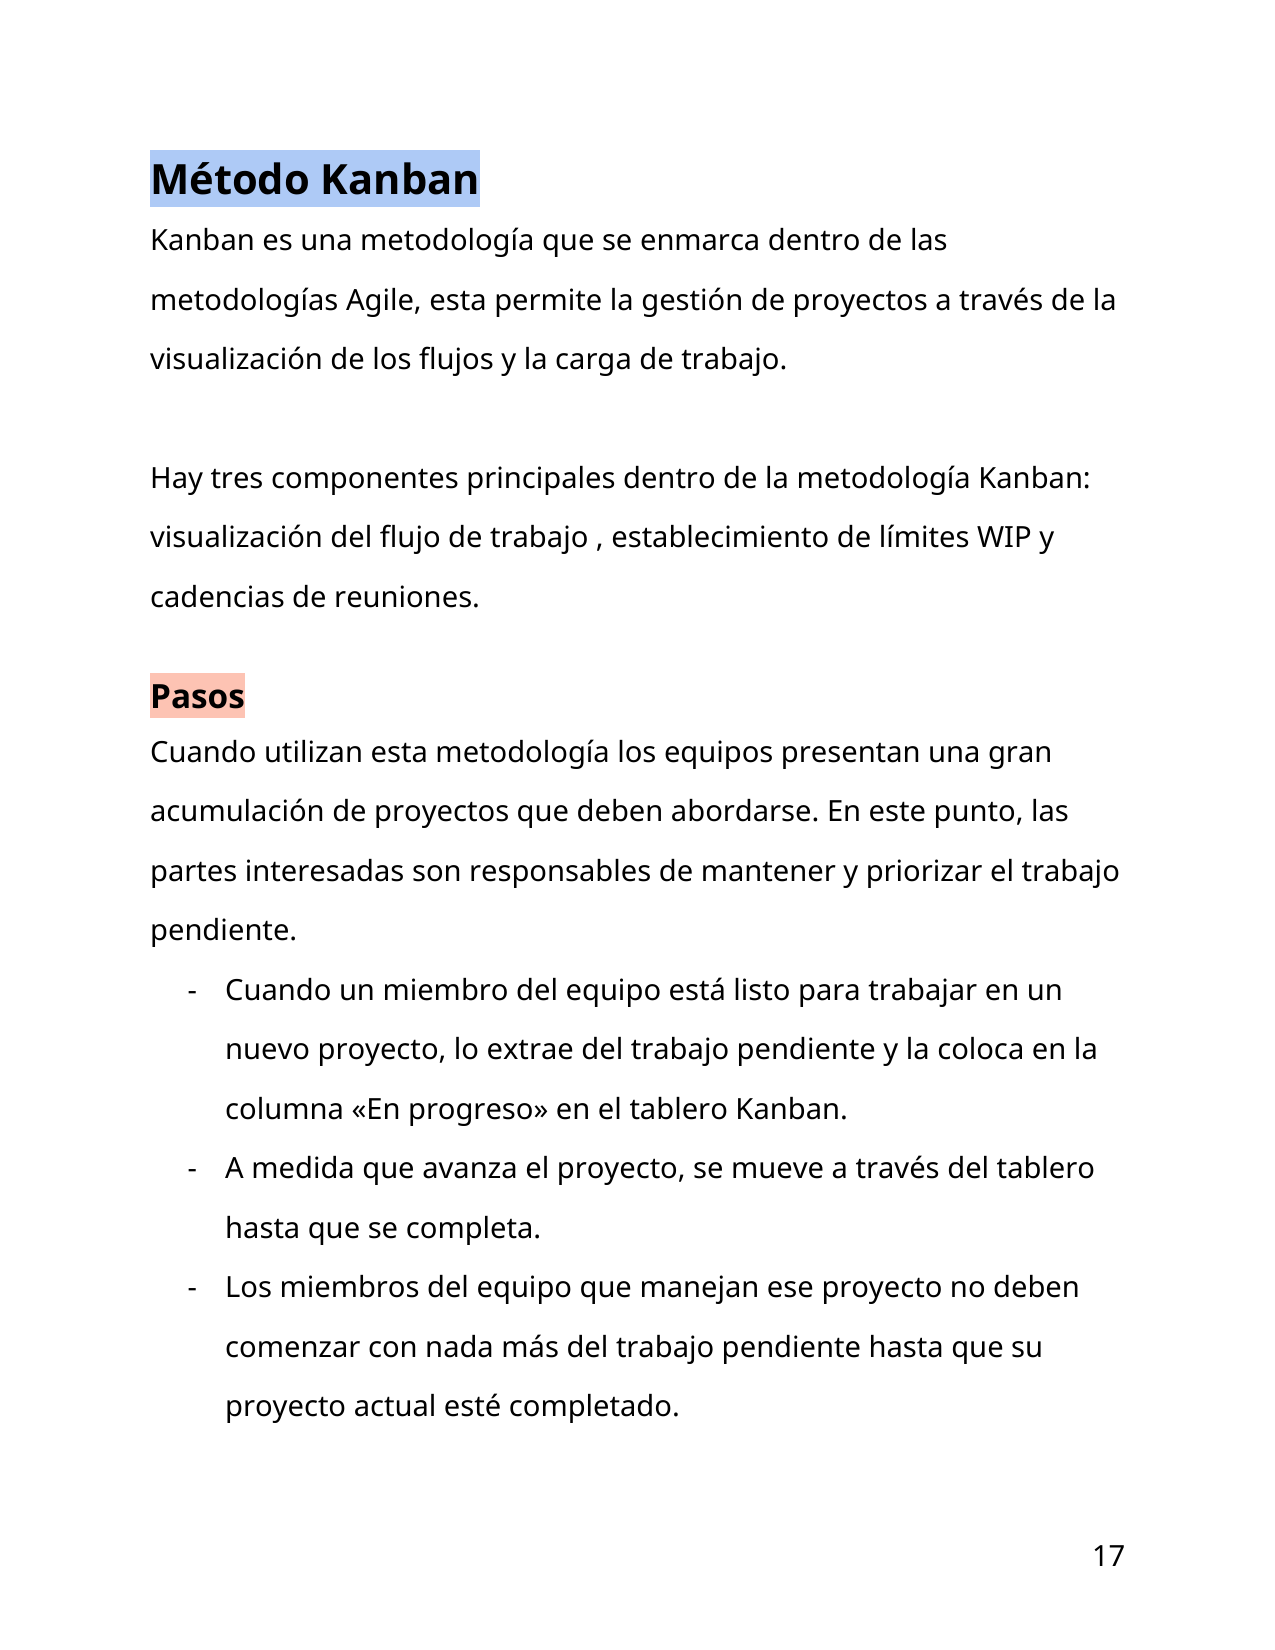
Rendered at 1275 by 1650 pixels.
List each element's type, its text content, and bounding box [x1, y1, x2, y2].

list A medida que avanza el proyecto, se mueve a través del tablero hasta que se completa. [187, 1147, 1125, 1247]
subtitle Pasos [245, 673, 1125, 718]
list Los miembros del equipo que manejan ese proyecto no deben comenzar con nada más del trabajo pendiente hasta que su proyecto actual esté completado. [187, 1266, 1125, 1425]
list Cuando un miembro del equipo está listo para trabajar en un nuevo proyecto, lo extrae del trabajo pendiente y la coloca en la columna «En progreso» en el tablero Kanban. [187, 969, 1125, 1128]
text Kanban es una metodología que se enmarca dentro de las metodologías Agile, esta permite la gestión de proyectos a través de la visualización de los flujos y la carga de trabajo. [150, 219, 1125, 378]
text Hay tres componentes principales dentro de la metodología Kanban: visualización del flujo de trabajo , establecimiento de límites WIP y cadencias de reuniones. [150, 457, 1125, 616]
subtitle Método Kanban [480, 150, 1125, 207]
text Cuando utilizan esta metodología los equipos presentan una gran acumulación de proyectos que deben abordarse. En este punto, las partes interesadas son responsables de mantener y priorizar el trabajo pendiente. [150, 731, 1125, 949]
